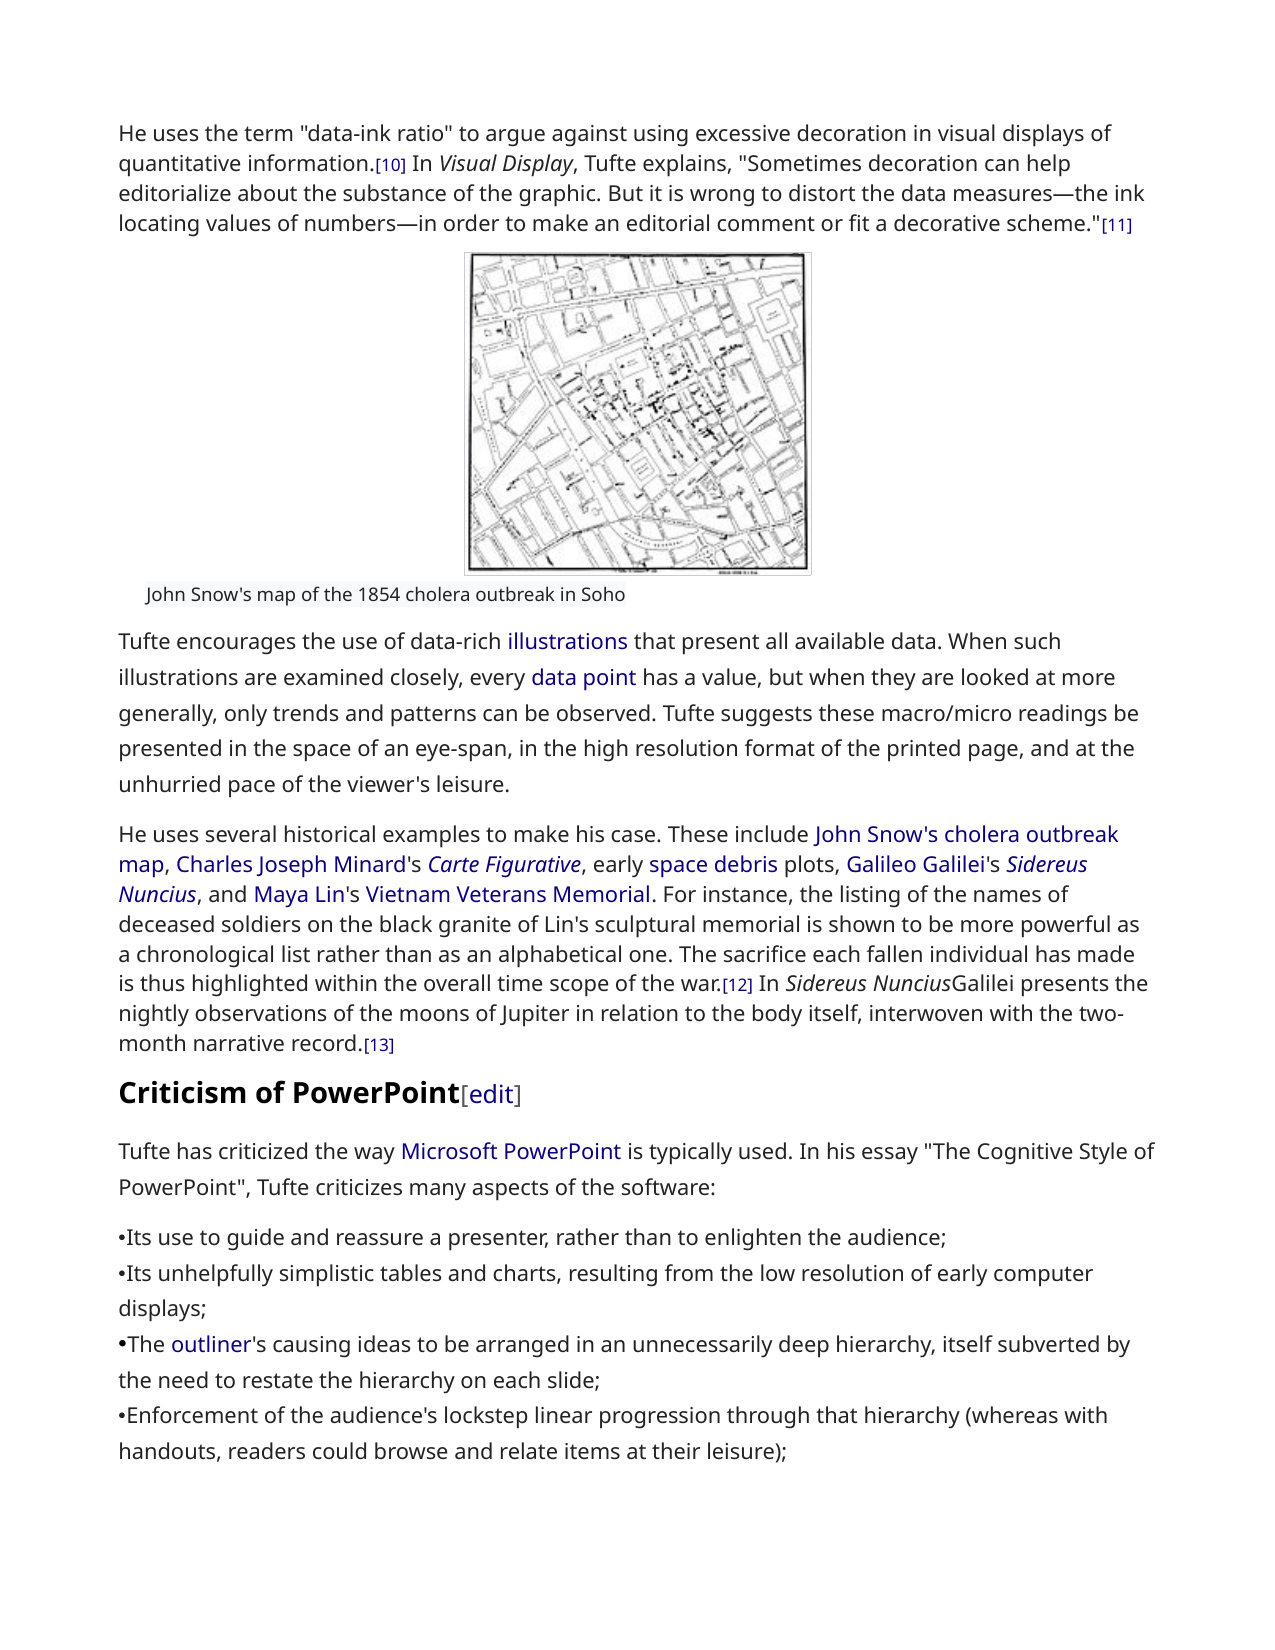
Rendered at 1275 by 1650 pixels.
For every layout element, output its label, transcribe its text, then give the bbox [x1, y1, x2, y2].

text Tufte encourages the use of data-rich illustrations that present all available data. When such illustrations are examined closely, every data point has a value, but when they are looked at more generally, only trends and patterns can be observed. Tufte suggests these macro/micro readings be presented in the space of an eye-span, in the high resolution format of the printed page, and at the unhurried pace of the viewer's leisure. [118, 626, 1157, 799]
text John Snow's map of the 1854 cholera outbreak in Soho [123, 581, 1157, 607]
subtitle Criticism of PowerPoint[edit] [118, 1072, 1157, 1112]
list The outliner's causing ideas to be arranged in an unnecessarily deep hierarchy, itself subverted by the need to restate the hierarchy on each slide; [118, 1329, 1157, 1394]
list Its use to guide and reassure a presenter, rather than to enlighten the audience; [118, 1222, 1157, 1252]
text He uses several historical examples to make his case. These include John Snow's cholera outbreak map, Charles Joseph Minard's Carte Figurative, early space debris plots, Galileo Galilei's Sidereus Nuncius, and Maya Lin's Vietnam Veterans Memorial. For instance, the listing of the names of deceased soldiers on the black granite of Lin's sculptural memorial is shown to be more powerful as a chronological list rather than as an alphabetical one. The sacrifice each fallen individual has made is thus highlighted within the overall time scope of the war.[12] In Sidereus NunciusGalilei presents the nightly observations of the moons of Jupiter in relation to the body itself, interwoven with the two-month narrative record.[13] [118, 819, 1157, 1058]
list Its unhelpfully simplistic tables and charts, resulting from the low resolution of early computer displays; [118, 1258, 1157, 1323]
text He uses the term "data-ink ratio" to argue against using excessive decoration in visual displays of quantitative information.[10] In Visual Display, Tufte explains, "Sometimes decoration can help editorialize about the substance of the graphic. But it is wrong to distort the data measures—the ink locating values of numbers—in order to make an editorial comment or fit a decorative scheme."[11] [118, 118, 1157, 237]
text Tufte has criticized the way Microsoft PowerPoint is typically used. In his essay "The Cognitive Style of PowerPoint", Tufte criticizes many aspects of the software: [118, 1136, 1157, 1201]
list Enforcement of the audience's lockstep linear progression through that hierarchy (whereas with handouts, readers could browse and relate items at their leisure); [118, 1401, 1157, 1466]
picture [465, 253, 811, 575]
